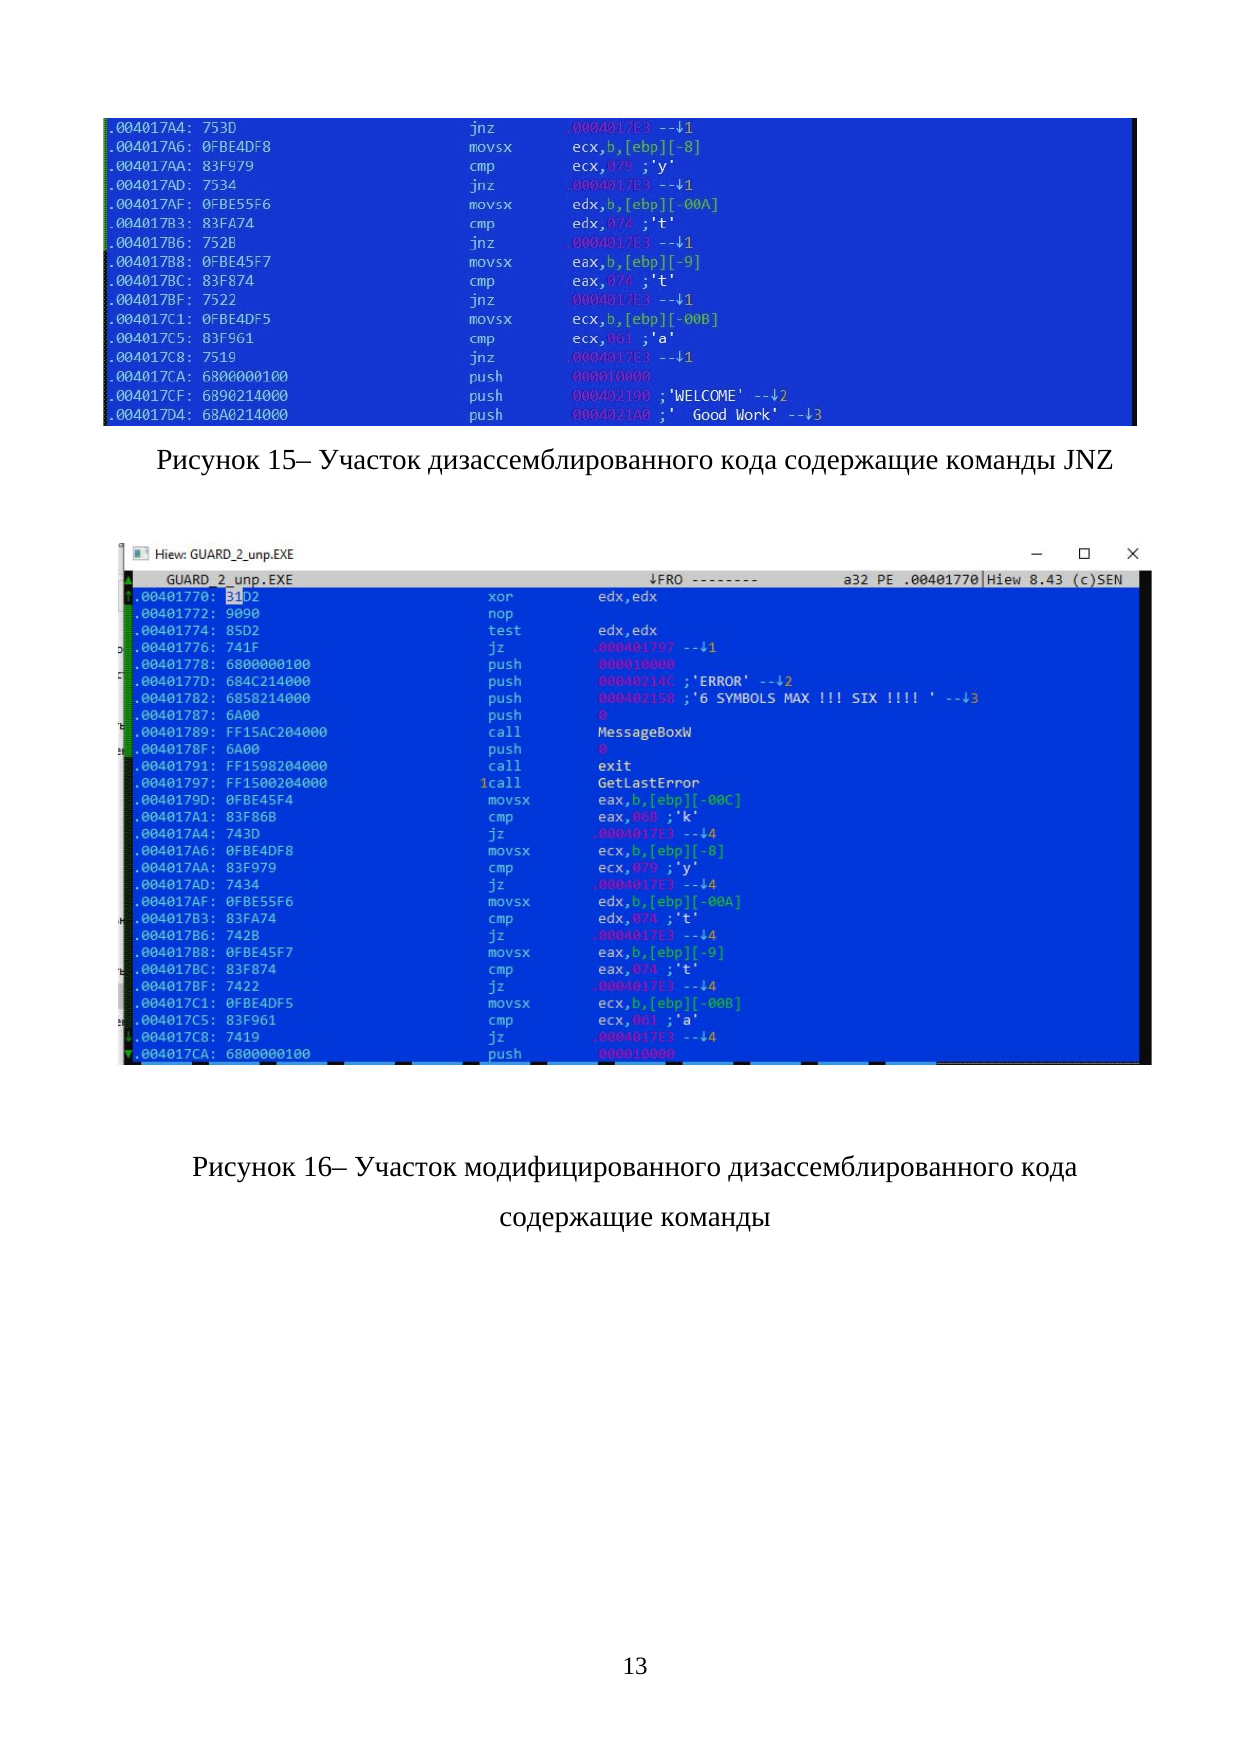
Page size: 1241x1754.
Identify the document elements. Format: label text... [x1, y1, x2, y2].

picture [103, 118, 1137, 426]
picture [118, 543, 1152, 1065]
text Рисунок 15– Участок дизассемблированного кода содержащие команды JNZ [118, 118, 1152, 476]
text Рисунок 16– Участок модифицированного дизассемблированного кода содержащие команды [118, 1149, 1152, 1233]
